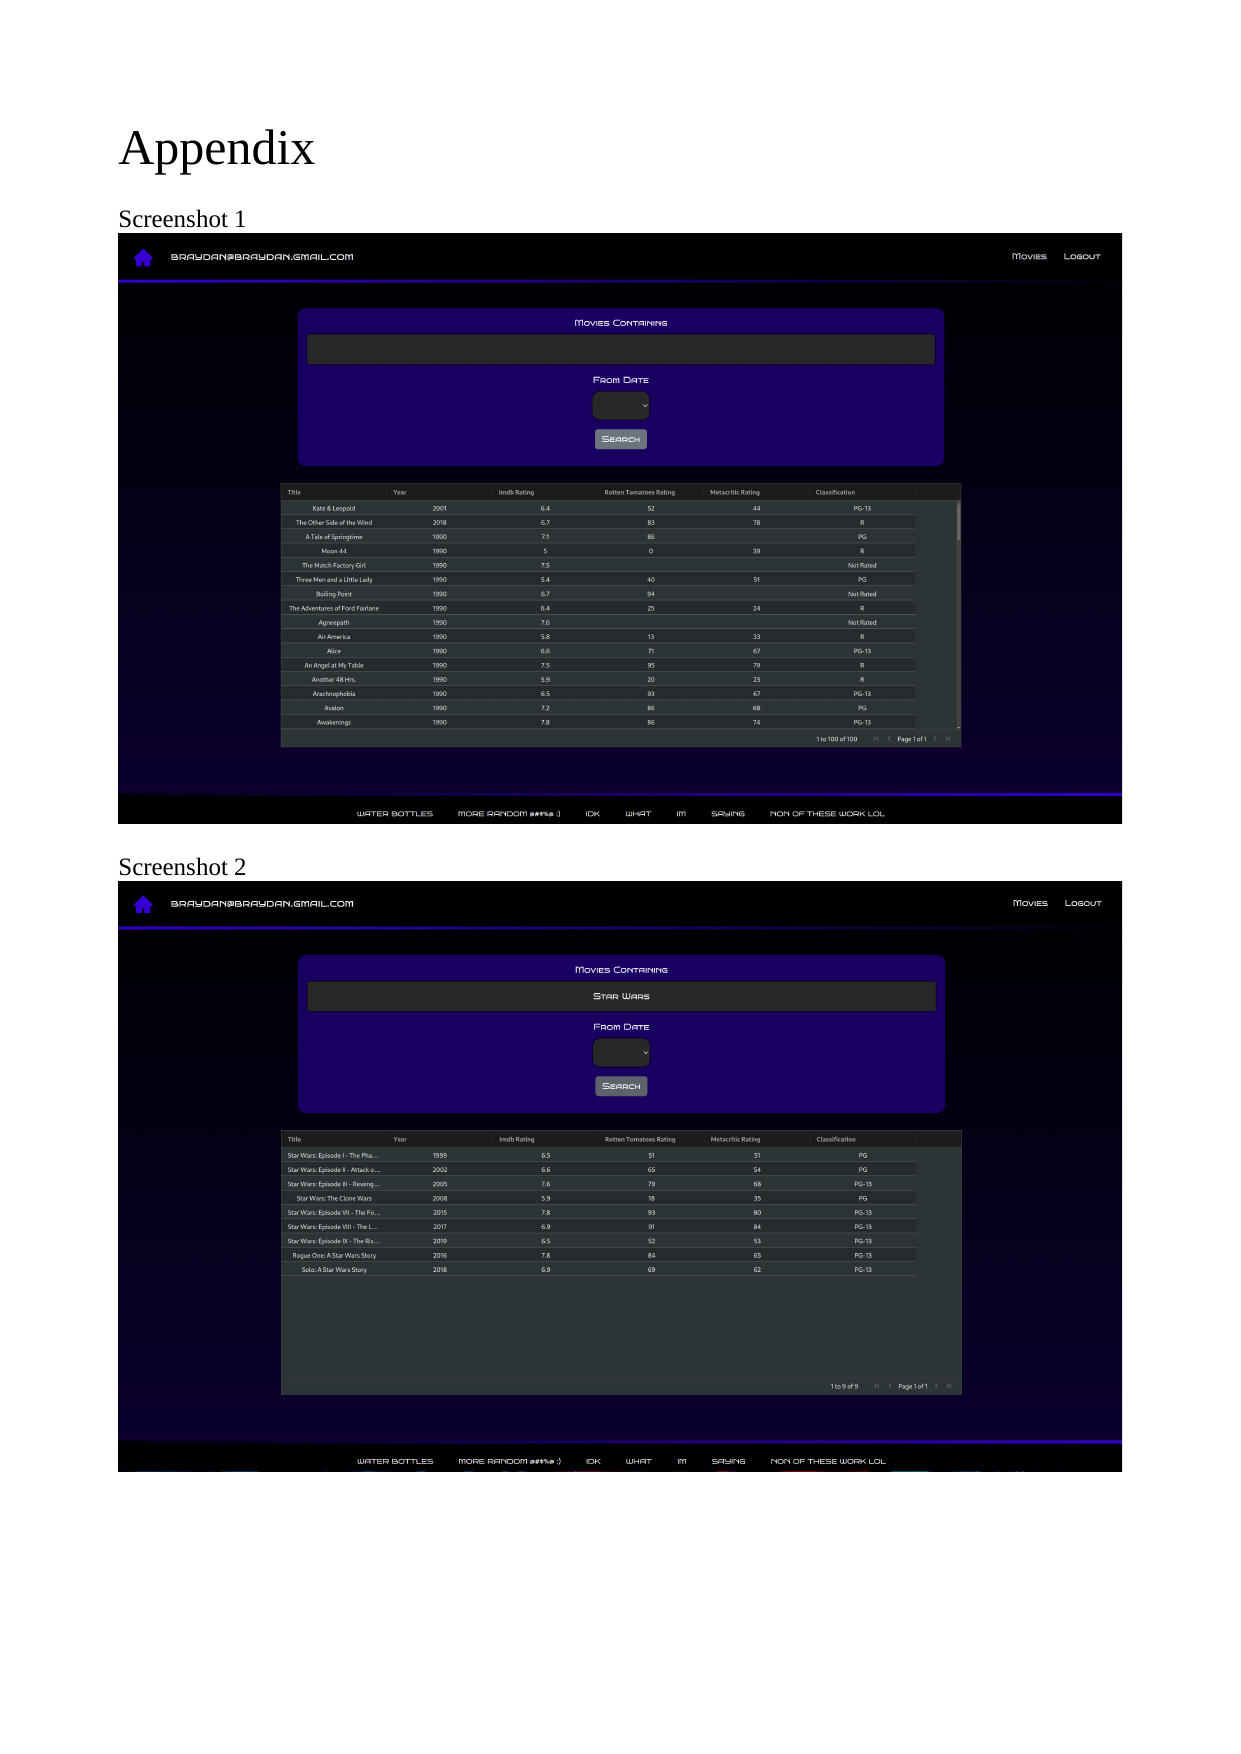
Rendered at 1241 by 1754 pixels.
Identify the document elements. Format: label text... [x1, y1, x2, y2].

text Appendix [118, 118, 1122, 176]
text Screenshot 1 [118, 204, 1122, 233]
picture [118, 881, 1123, 1472]
picture [118, 233, 1123, 824]
text Screenshot 2 [118, 852, 1122, 881]
